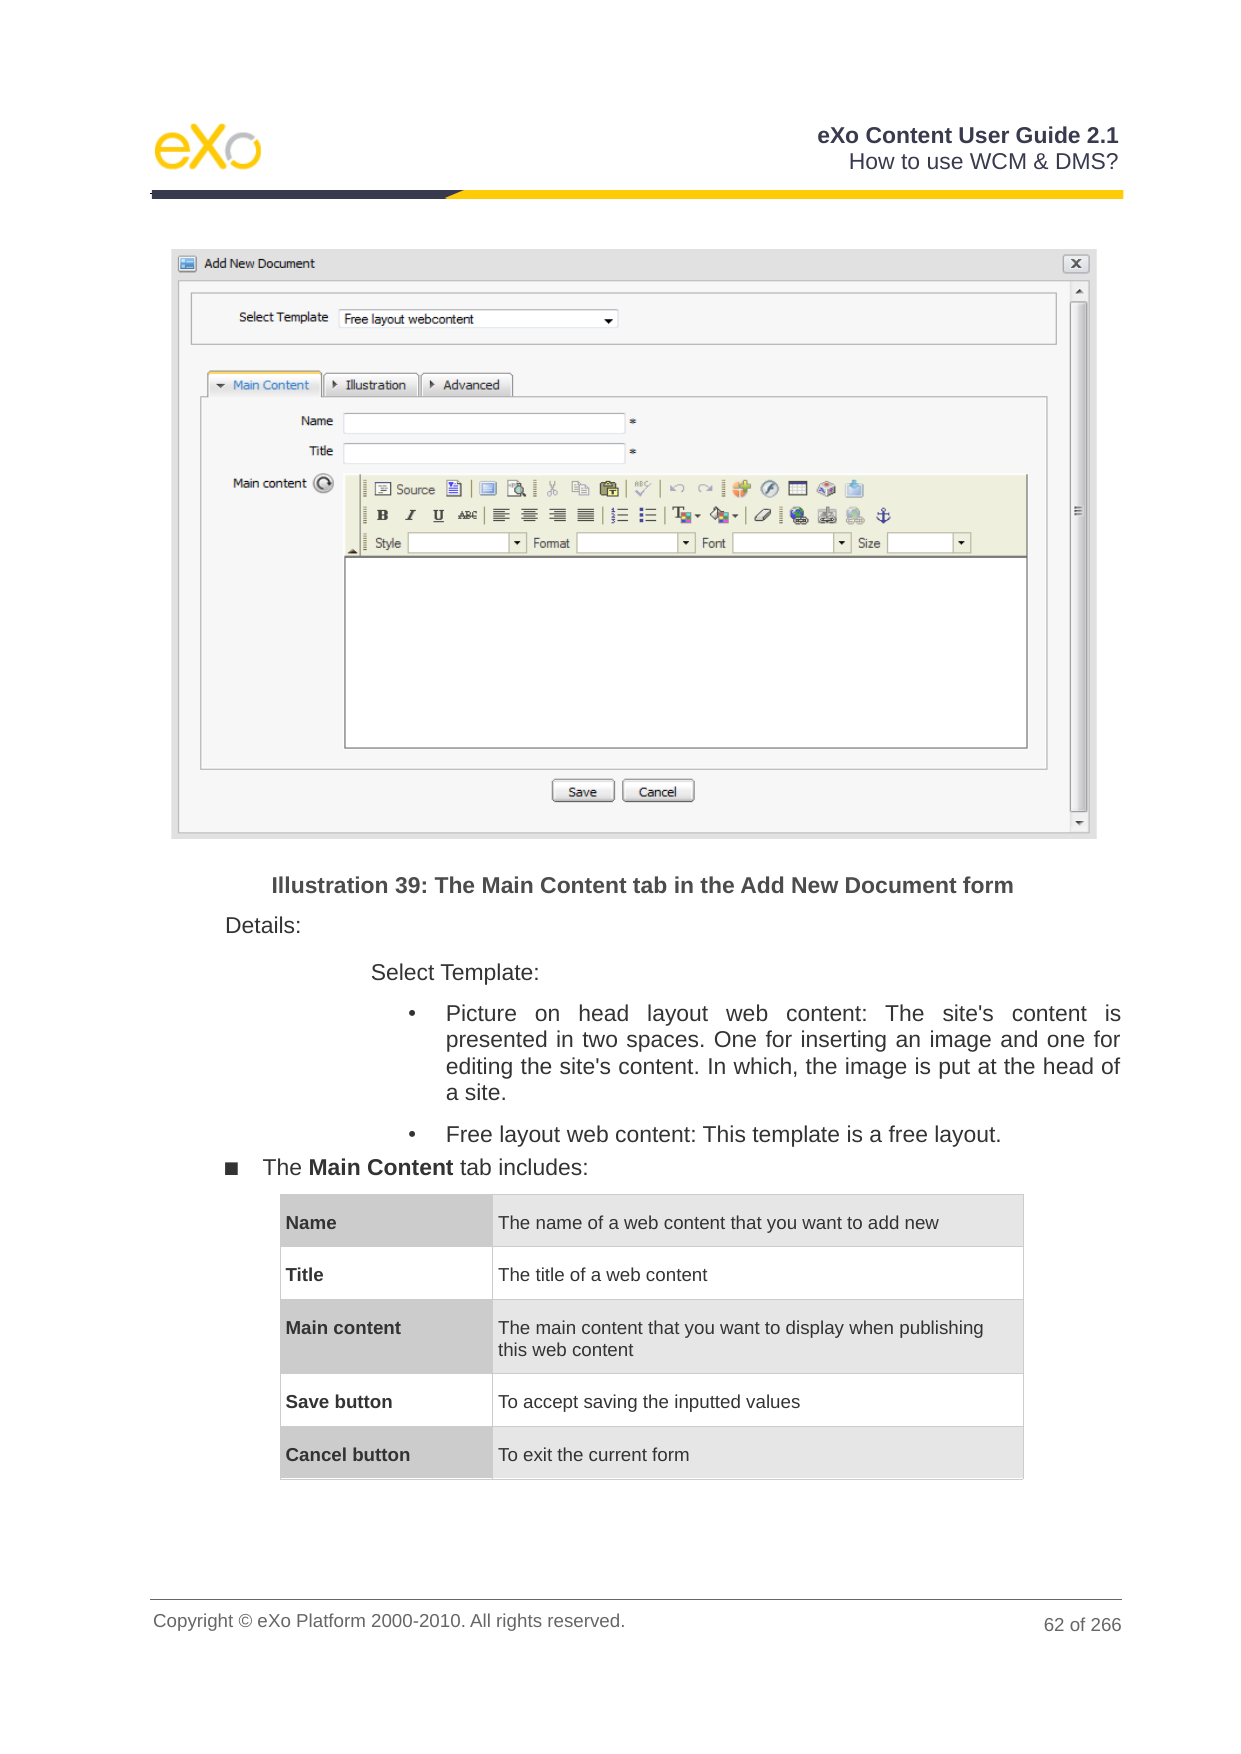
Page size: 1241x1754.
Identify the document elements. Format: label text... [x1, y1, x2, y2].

picture [171, 249, 1098, 839]
list Picture on head layout web content: The site's content is presented in two spaces. One for inserting an image and one for editing the site's content. In which, the image is put at the head of a site. [408, 1000, 1122, 1106]
text Select Template: [371, 959, 1122, 985]
table_cell To accept saving the inputted values [493, 1374, 1023, 1426]
list Illustration 39: The Main Content tab in the Add New Document form [166, 313, 1119, 899]
list Free layout web content: This template is a free layout. [408, 1121, 1122, 1147]
table_cell To exit the current form [493, 1427, 1023, 1478]
table_cell The main content that you want to display when publishing this web content [493, 1300, 1023, 1373]
table_header Name [281, 1195, 492, 1246]
table_header The name of a web content that you want to add new [493, 1195, 1023, 1246]
picture [151, 190, 1124, 199]
table_cell The title of a web content [493, 1247, 1023, 1299]
list Details: [166, 223, 1122, 938]
table_cell Cancel button [281, 1427, 492, 1478]
table_cell Main content [281, 1300, 492, 1373]
picture [155, 123, 262, 170]
table_cell Title [281, 1247, 492, 1299]
table_cell Save button [281, 1374, 492, 1426]
list The Main Content tab includes: [225, 1154, 1122, 1181]
